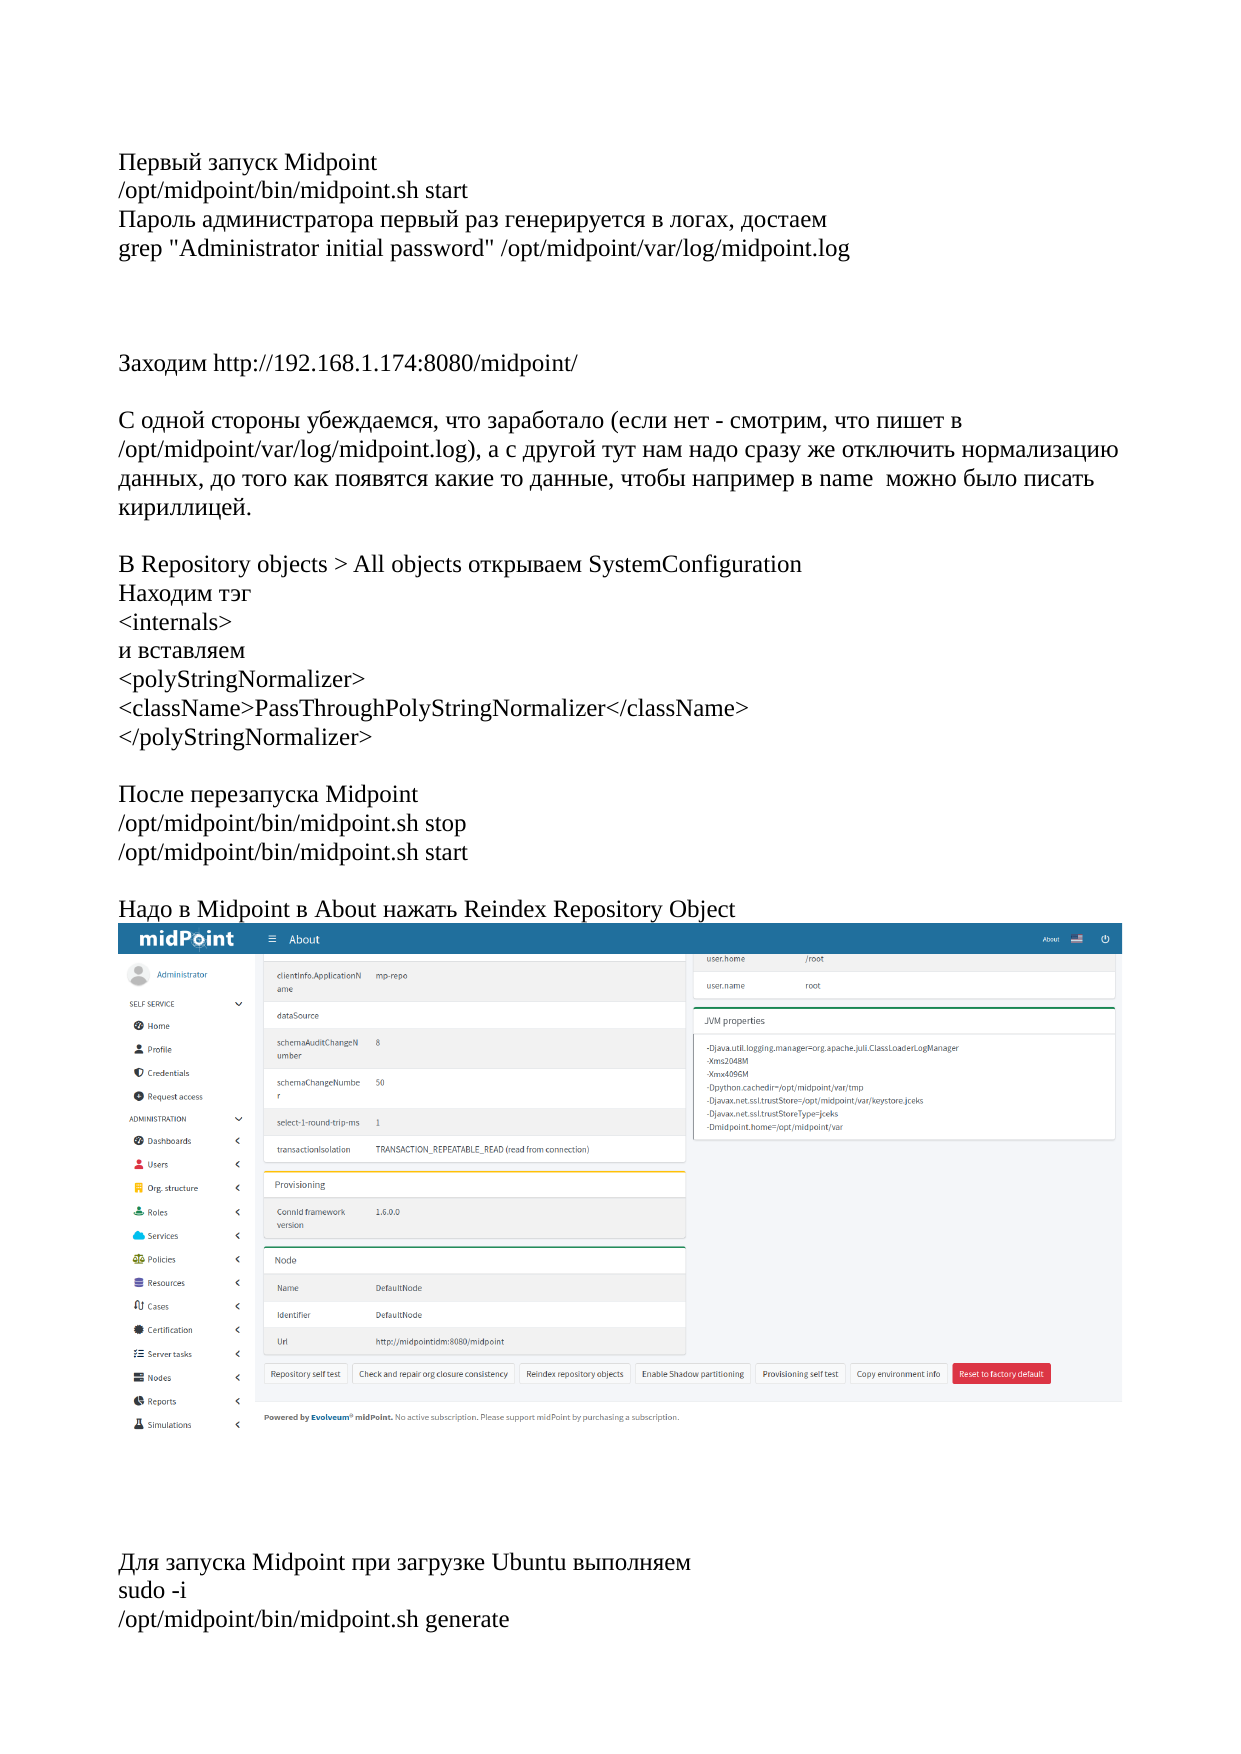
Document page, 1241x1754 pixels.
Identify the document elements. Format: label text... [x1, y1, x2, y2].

text /opt/midpoint/bin/midpoint.sh stop [118, 808, 1122, 837]
text /opt/midpoint/bin/midpoint.sh start [118, 176, 1122, 204]
text <internals> [118, 607, 1122, 636]
text Надо в Midpoint в About нажать Reindex Repository Object [118, 894, 1122, 923]
text После перезапуска Midpoint [118, 779, 1122, 808]
text <polyStringNormalizer> <className>PassThroughPolyStringNormalizer</className> </polyStringNormalizer> [118, 664, 1122, 751]
text и вставляем [118, 636, 1122, 664]
text Для запуска Midpoint при загрузке Ubuntu выполняем [118, 1547, 1122, 1575]
picture [118, 923, 1123, 1432]
text Заходим http://192.168.1.174:8080/midpoint/ [118, 348, 1122, 377]
text Находим тэг [118, 578, 1122, 607]
text В Repository objects > All objects открываем SystemConfiguration [118, 549, 1122, 578]
text С одной стороны убеждаемся, что заработало (если нет - смотрим, что пишет в /opt/midpoint/var/log/midpoint.log), а с другой тут нам надо сразу же отключить нормализацию данных, до того как появятся какие то данные, чтобы например в name можно было писать кириллицей. [118, 406, 1122, 521]
text Первый запуск Midpoint [118, 147, 1122, 176]
text grep "Administrator initial password" /opt/midpoint/var/log/midpoint.log [118, 233, 1122, 262]
text sudo -i [118, 1575, 1122, 1604]
text /opt/midpoint/bin/midpoint.sh generate [118, 1604, 1122, 1633]
text /opt/midpoint/bin/midpoint.sh start [118, 837, 1122, 866]
text Пароль администратора первый раз генерируется в логах, достаем [118, 204, 1122, 233]
